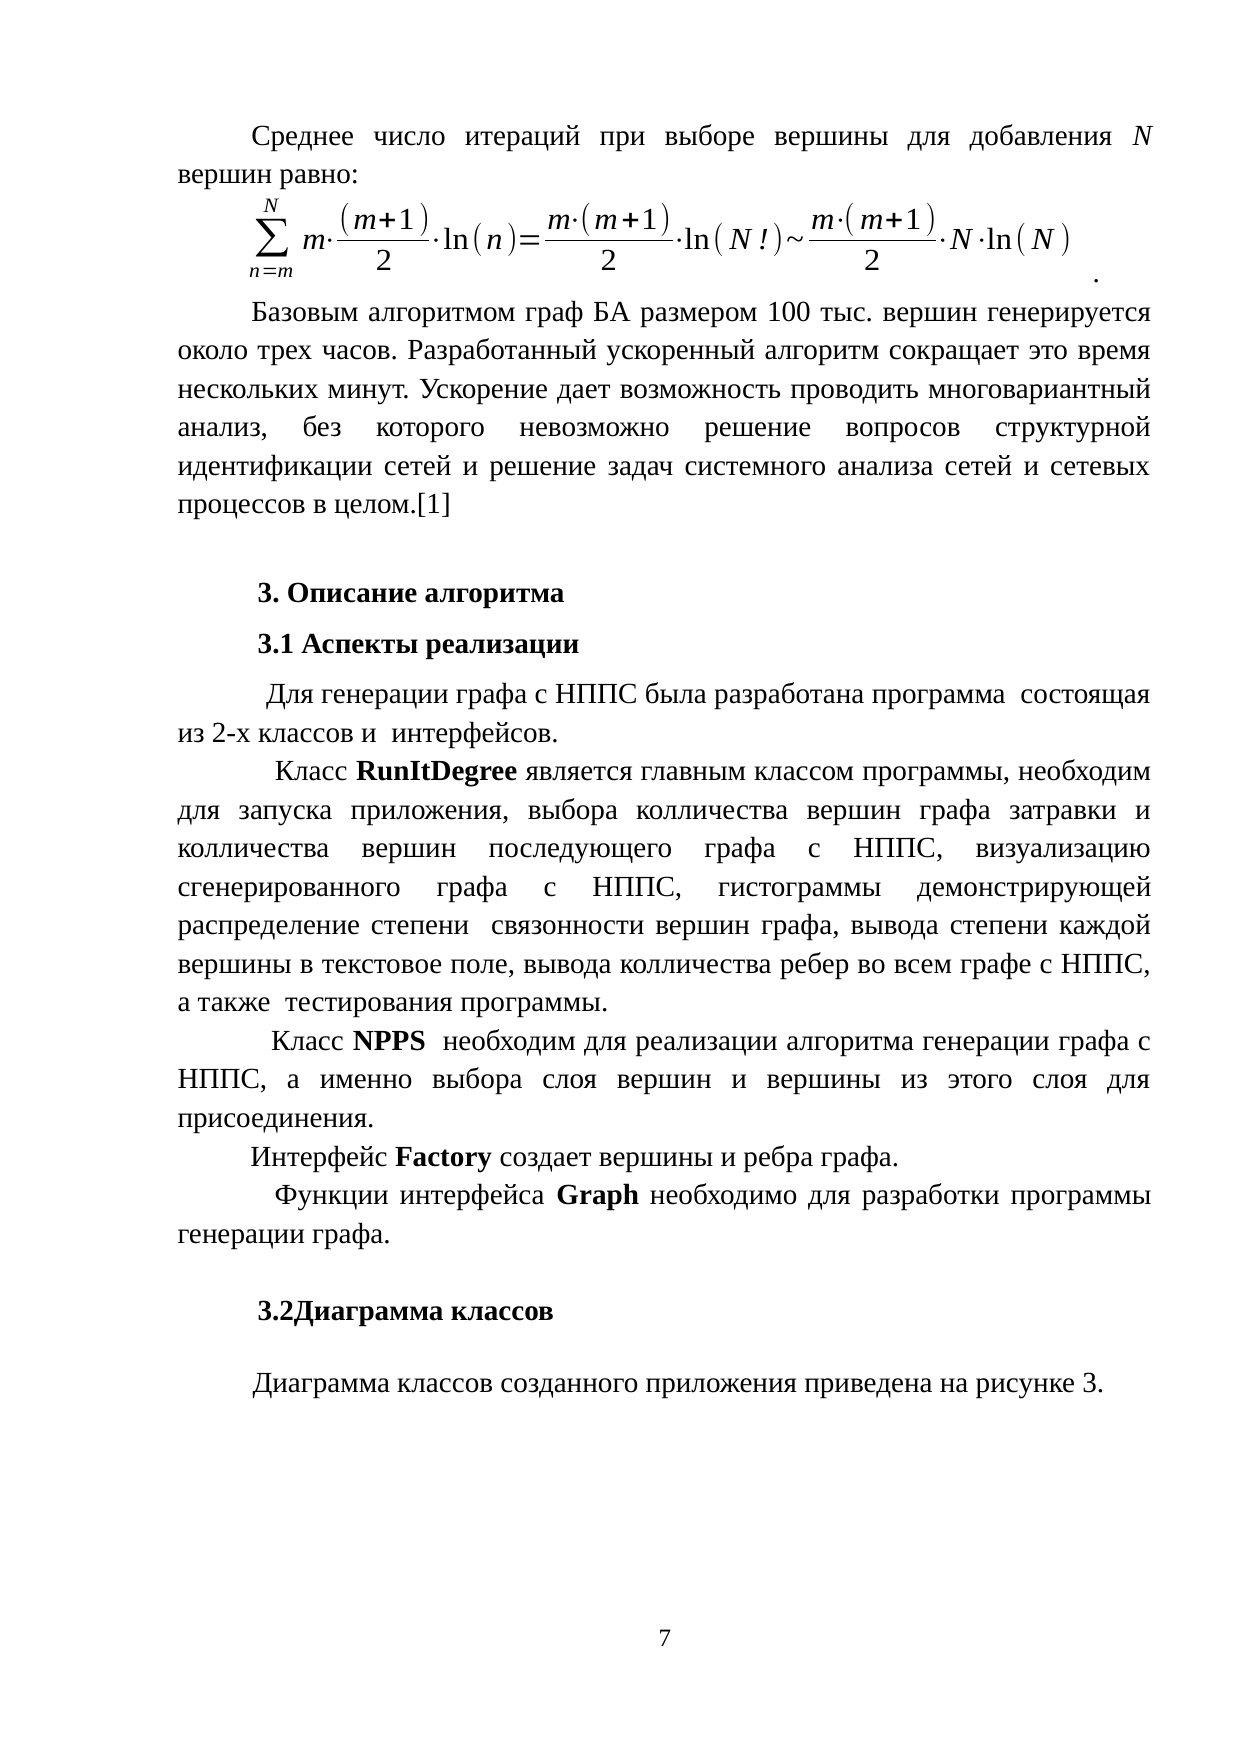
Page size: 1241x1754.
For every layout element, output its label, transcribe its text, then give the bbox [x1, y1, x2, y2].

text Среднее число итераций при выборе вершины для добавления N вершин равно: [177, 118, 1152, 190]
text Класс NPPS необходим для реализации алгоритма генерации графа с НППС, а именно выбора слоя вершин и вершины из этого слоя для присоединения. [177, 1023, 1152, 1134]
text 3.1 Аспекты реализации [177, 626, 1152, 659]
text Для генерации графа с НППС была разработана программа состоящая из 2-х классов и интерфейсов. [177, 676, 1152, 748]
text Класс RunItDegree является главным классом программы, необходим для запуска приложения, выбора колличества вершин графа затравки и колличества вершин последующего графа с НППС, визуализацию сгенерированного графа с НППС, гистограммы демонстрирующей распределение степени связонности вершин графа, вывода степени каждой вершины в текстовое поле, вывода колличества ребер во всем графе с НППС, а также тестирования программы. [177, 753, 1152, 1018]
text Интерфейс Factory создает вершины и ребра графа. [177, 1139, 1152, 1172]
text Функции интерфейса Graph необходимо для разработки программы генерации графа. [177, 1177, 1152, 1249]
text . [177, 195, 1152, 289]
text 3. Описание алгоритма [177, 576, 1152, 609]
text Диаграмма классов созданного приложения приведена на рисунке 3. [177, 1365, 1152, 1398]
subtitle 3.2Диаграмма классов [250, 1293, 1152, 1326]
text Базовым алгоритмом граф БА размером 100 тыс. вершин генерируется около трех часов. Разработанный ускоренный алгоритм сокращает это время нескольких минут. Ускорение дает возможность проводить многовариантный анализ, без которого невозможно решение вопросов структурной идентификации сетей и решение задач системного анализа сетей и сетевых процессов в целом.[1] [177, 294, 1152, 520]
